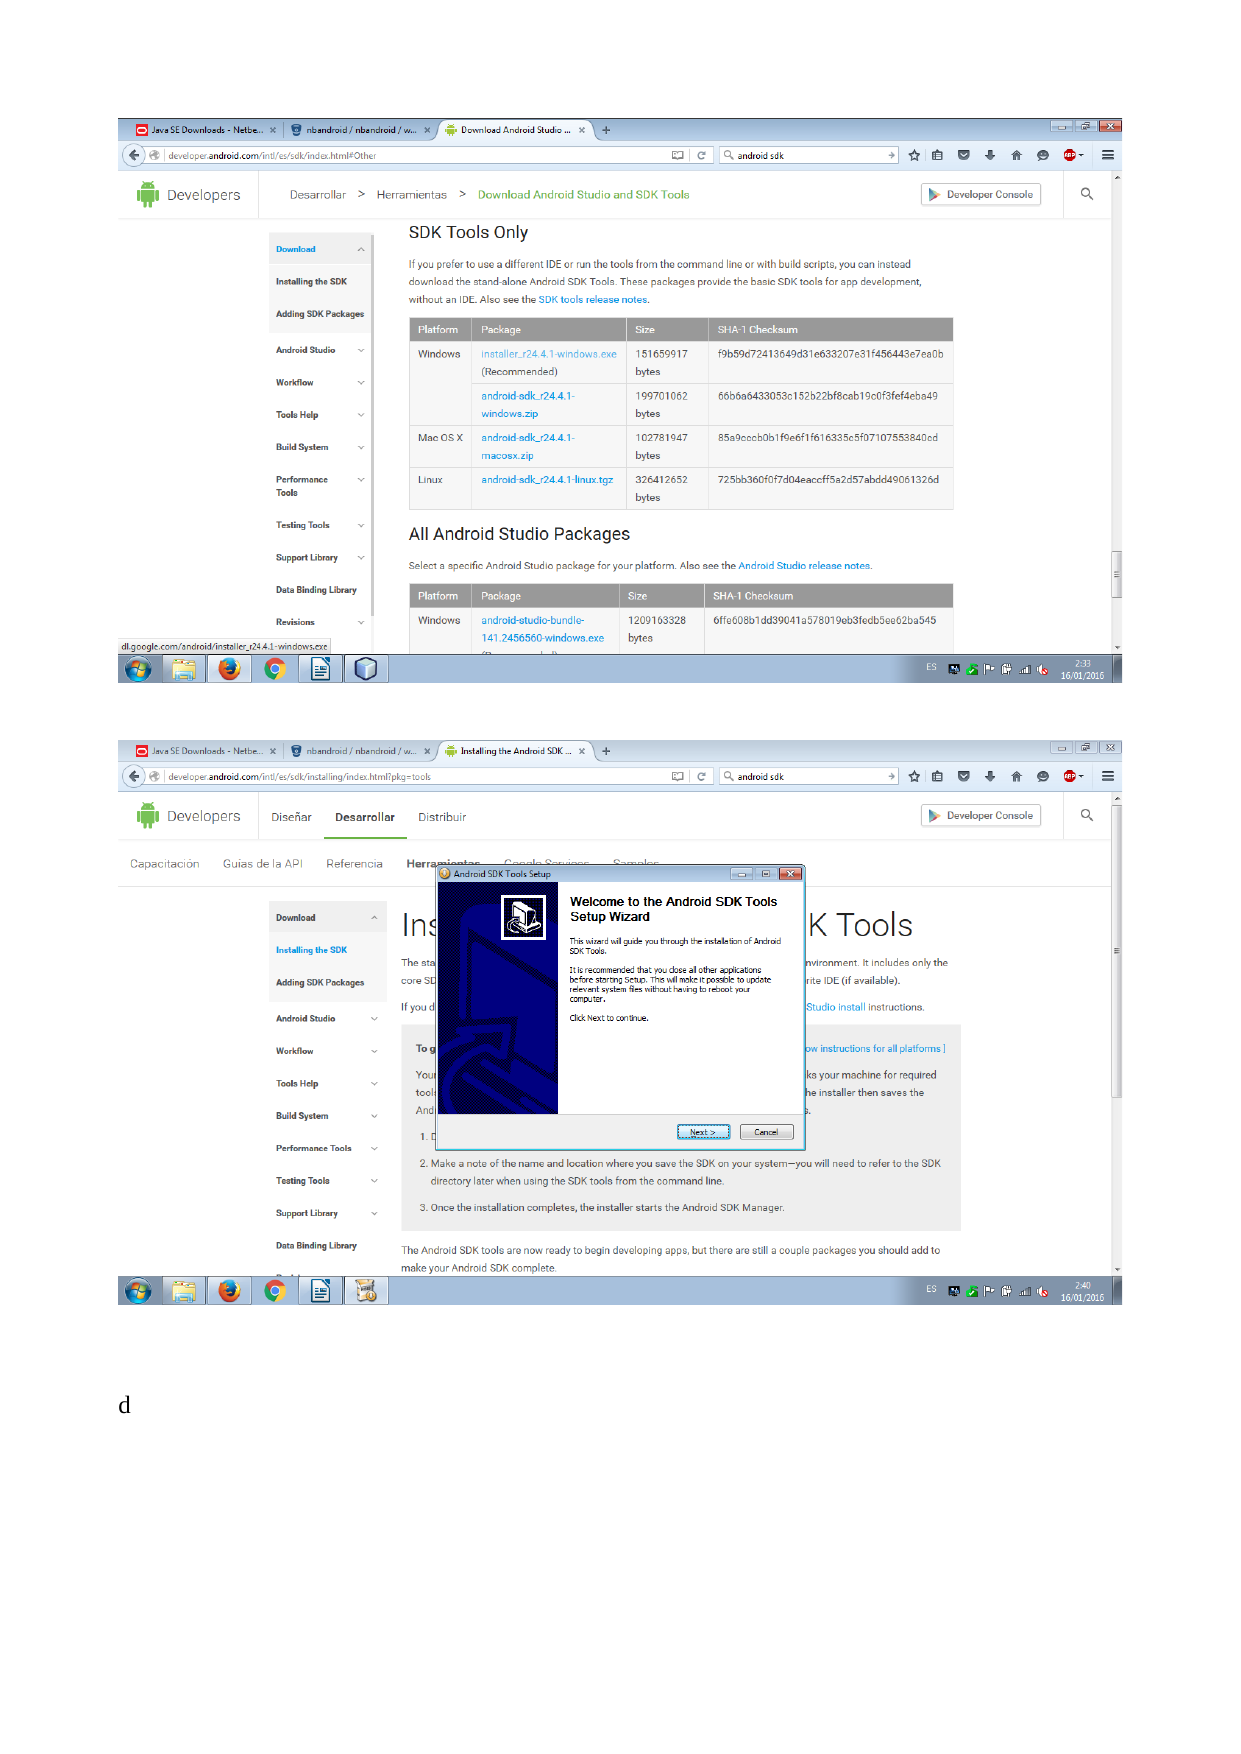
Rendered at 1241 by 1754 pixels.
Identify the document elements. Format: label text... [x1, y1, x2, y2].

picture [118, 740, 1123, 1305]
text d [118, 1391, 1122, 1419]
picture [118, 118, 1123, 683]
